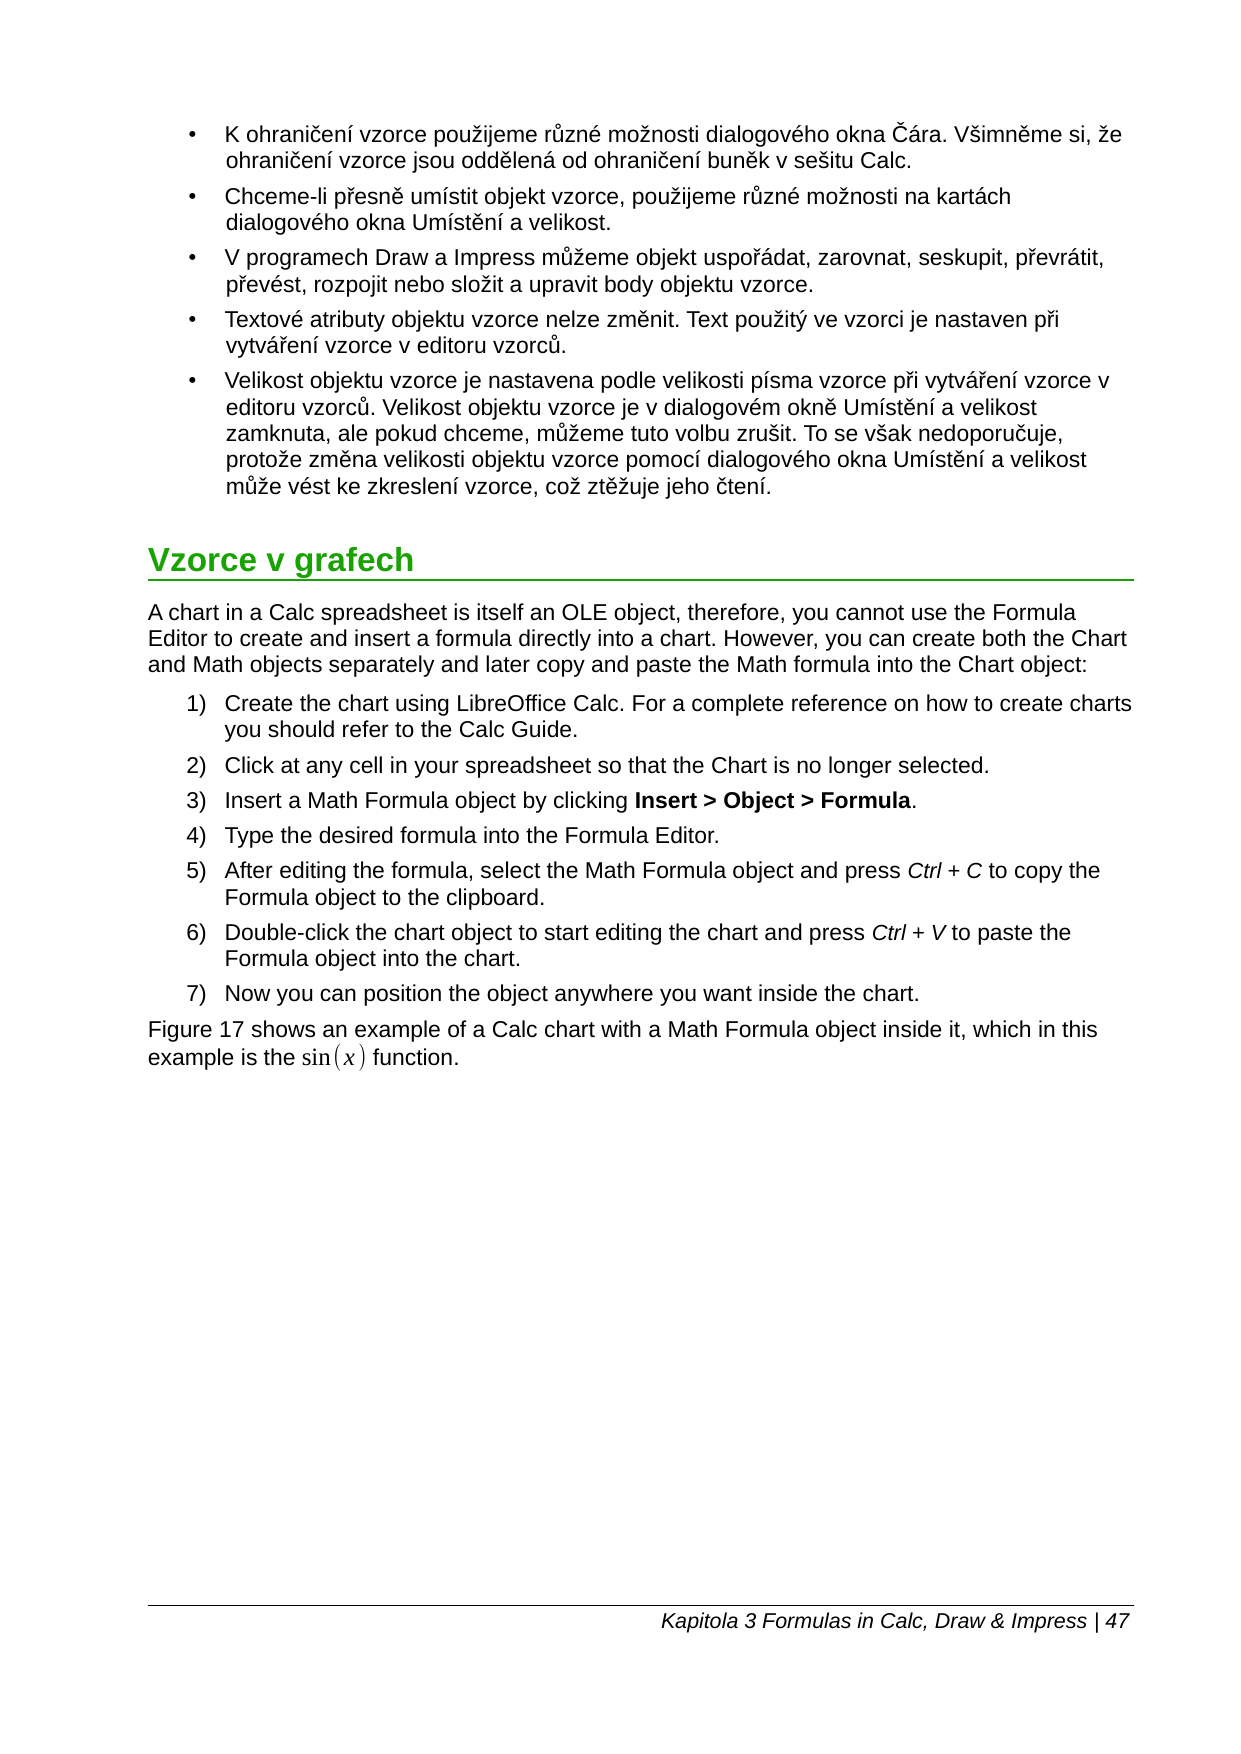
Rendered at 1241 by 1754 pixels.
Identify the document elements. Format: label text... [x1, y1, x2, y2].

list Double-click the chart object to start editing the chart and press Ctrl + V to paste the Formula object into the chart. [207, 919, 1134, 972]
text A chart in a Calc spreadsheet is itself an OLE object, therefore, you cannot use the Formula Editor to create and insert a formula directly into a chart. However, you can create both the Chart and Math objects separately and later copy and paste the Math formula into the Chart object: [148, 598, 1134, 678]
list Create the chart using LibreOffice Calc. For a complete reference on how to create charts you should refer to the Calc Guide. [207, 690, 1134, 743]
list Type the desired formula into the Formula Editor. [207, 822, 1134, 848]
list Velikost objektu vzorce je nastavena podle velikosti písma vzorce při vytváření vzorce v editoru vzorců. Velikost objektu vzorce je v dialogovém okně Umístění a velikost zamknuta, ale pokud chceme, můžeme tuto volbu zrušit. To se však nedoporučuje, protože změna velikosti objektu vzorce pomocí dialogového okna Umístění a velikost může vést ke zkreslení vzorce, což ztěžuje jeho čtení. [185, 364, 1134, 502]
text Figure 17 shows an example of a Calc chart with a Math Formula object inside it, which in this example is the function. [148, 1016, 1134, 1072]
list Click at any cell in your spreadsheet so that the Chart is no longer selected. [207, 752, 1134, 778]
list V programech Draw a Impress můžeme objekt uspořádat, zarovnat, seskupit, převrátit, převést, rozpojit nebo složit a upravit body objektu vzorce. [185, 241, 1134, 297]
list Textové atributy objektu vzorce nelze změnit. Text použitý ve vzorci je nastaven při vytváření vzorce v editoru vzorců. [185, 303, 1134, 358]
subtitle Vzorce v grafech [148, 540, 1134, 579]
list After editing the formula, select the Math Formula object and press Ctrl + C to copy the Formula object to the clipboard. [207, 857, 1134, 910]
list Insert a Math Formula object by clicking Insert > Object > Formula. [207, 787, 1134, 813]
list Now you can position the object anywhere you want inside the chart. [207, 980, 1134, 1007]
list K ohraničení vzorce použijeme různé možnosti dialogového okna Čára. Všimněme si, že ohraničení vzorce jsou oddělená od ohraničení buněk v sešitu Calc. [185, 118, 1134, 174]
list Chceme-li přesně umístit objekt vzorce, použijeme různé možnosti na kartách dialogového okna Umístění a velikost. [185, 180, 1134, 235]
